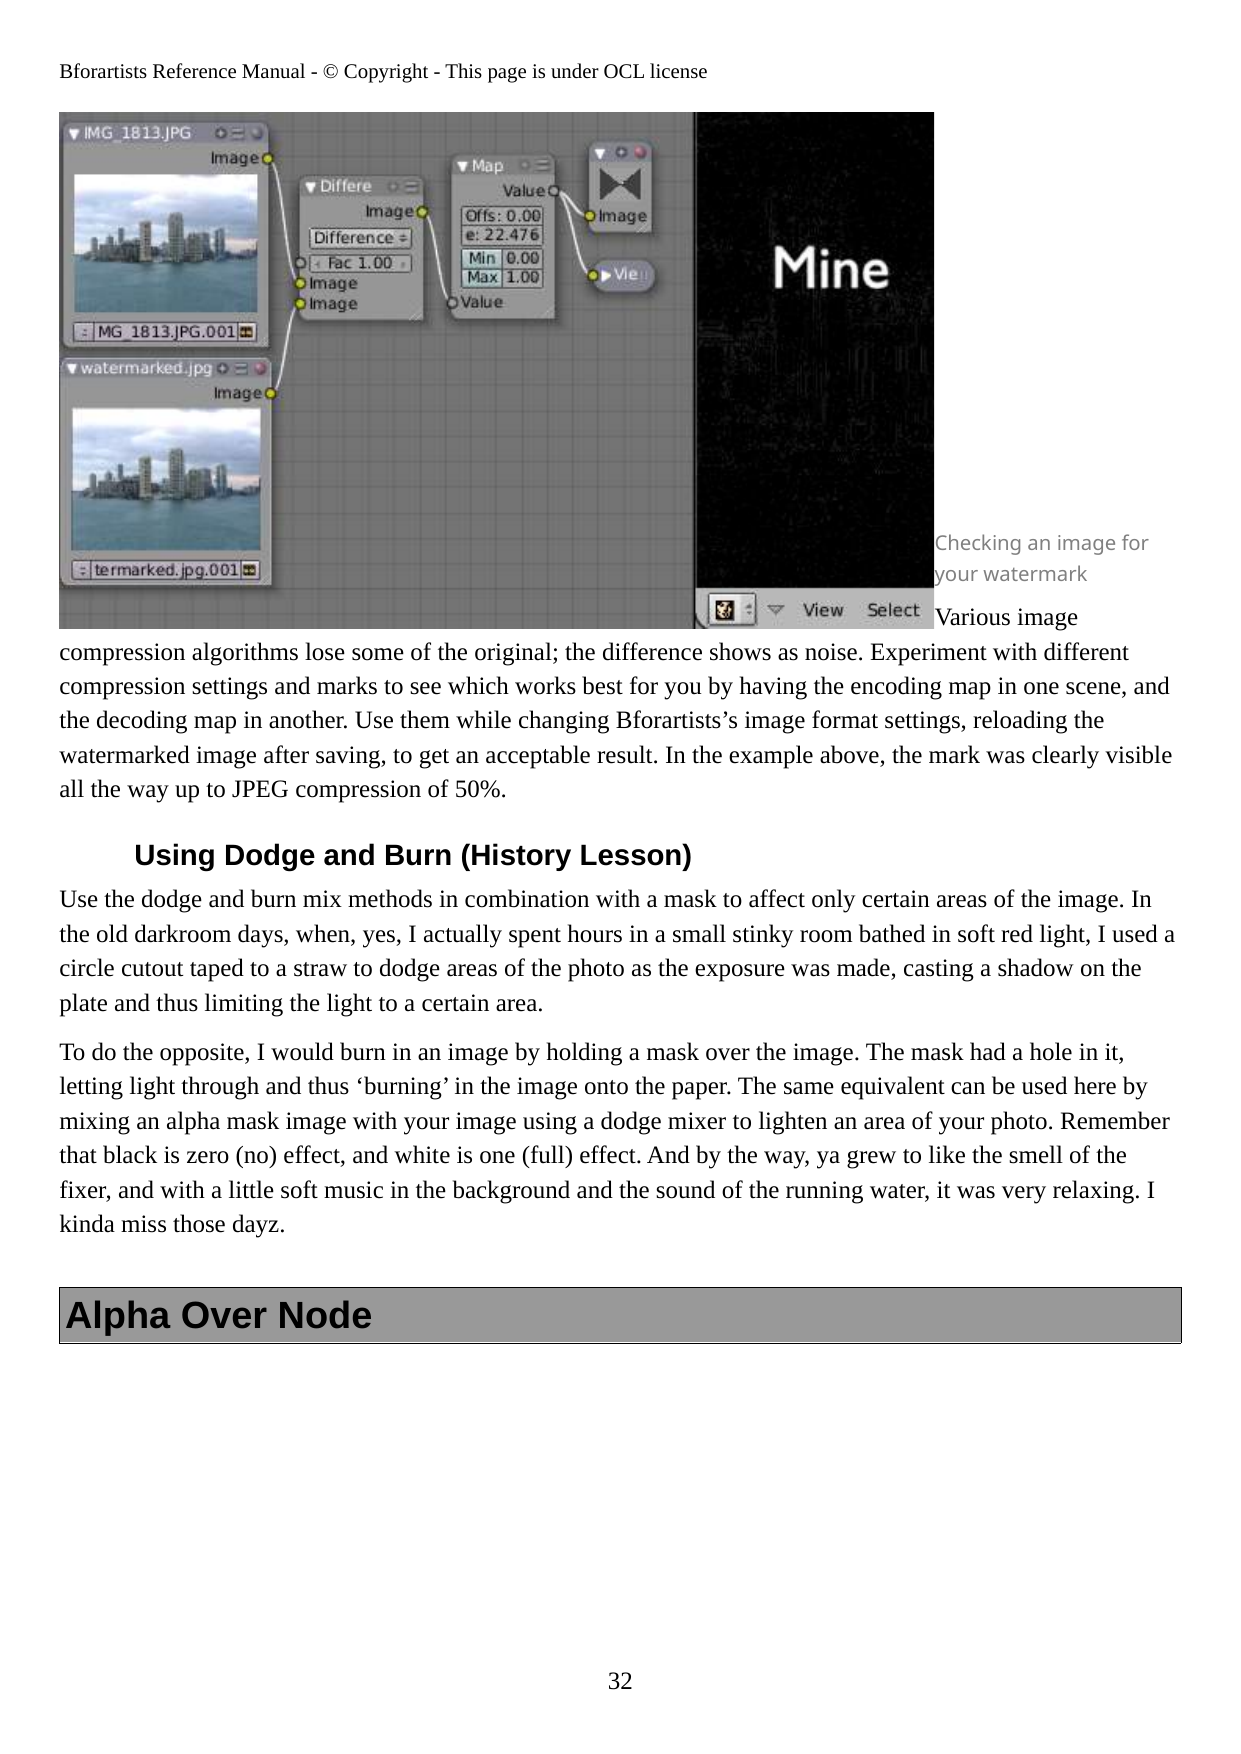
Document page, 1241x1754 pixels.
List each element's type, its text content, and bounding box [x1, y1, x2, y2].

text To do the opposite, I would burn in an image by holding a mask over the image. The mask had a hole in it, letting light through and thus ‘burning’ in the image onto the paper. The same equivalent can be used here by mixing an alpha mask image with your image using a dodge mixer to lighten an area of your photo. Remember that black is zero (no) effect, and white is one (full) effect. And by the way, ya grew to like the smell of the fixer, and with a little soft music in the background and the sound of the running water, it was very relaxing. I kinda miss those dayz. [59, 1037, 1181, 1238]
text Checking an image for your watermark [935, 525, 1181, 588]
table_header Alpha Over Node [60, 1288, 1181, 1342]
text Use the dodge and burn mix methods in combination with a mask to affect only certain areas of the image. In the old darkroom days, when, yes, I actually spent hours in a small stinky room bathed in soft red light, I used a circle cutout taped to a straw to dodge areas of the photo as the exposure was made, casting a shadow on the plate and thus limiting the light to a certain area. [59, 884, 1181, 1017]
picture [59, 112, 935, 629]
subtitle Using Dodge and Burn (History Lesson) [59, 838, 1181, 872]
text Various image compression algorithms lose some of the original; the difference shows as noise. Experiment with different compression settings and marks to see which works best for you by having the encoding map in one scene, and the decoding map in another. Use them while changing Bforartists’s image format settings, reloading the watermarked image after saving, to get an acceptable result. In the example above, the mark was clearly visible all the way up to JPEG compression of 50%. [59, 602, 1181, 803]
